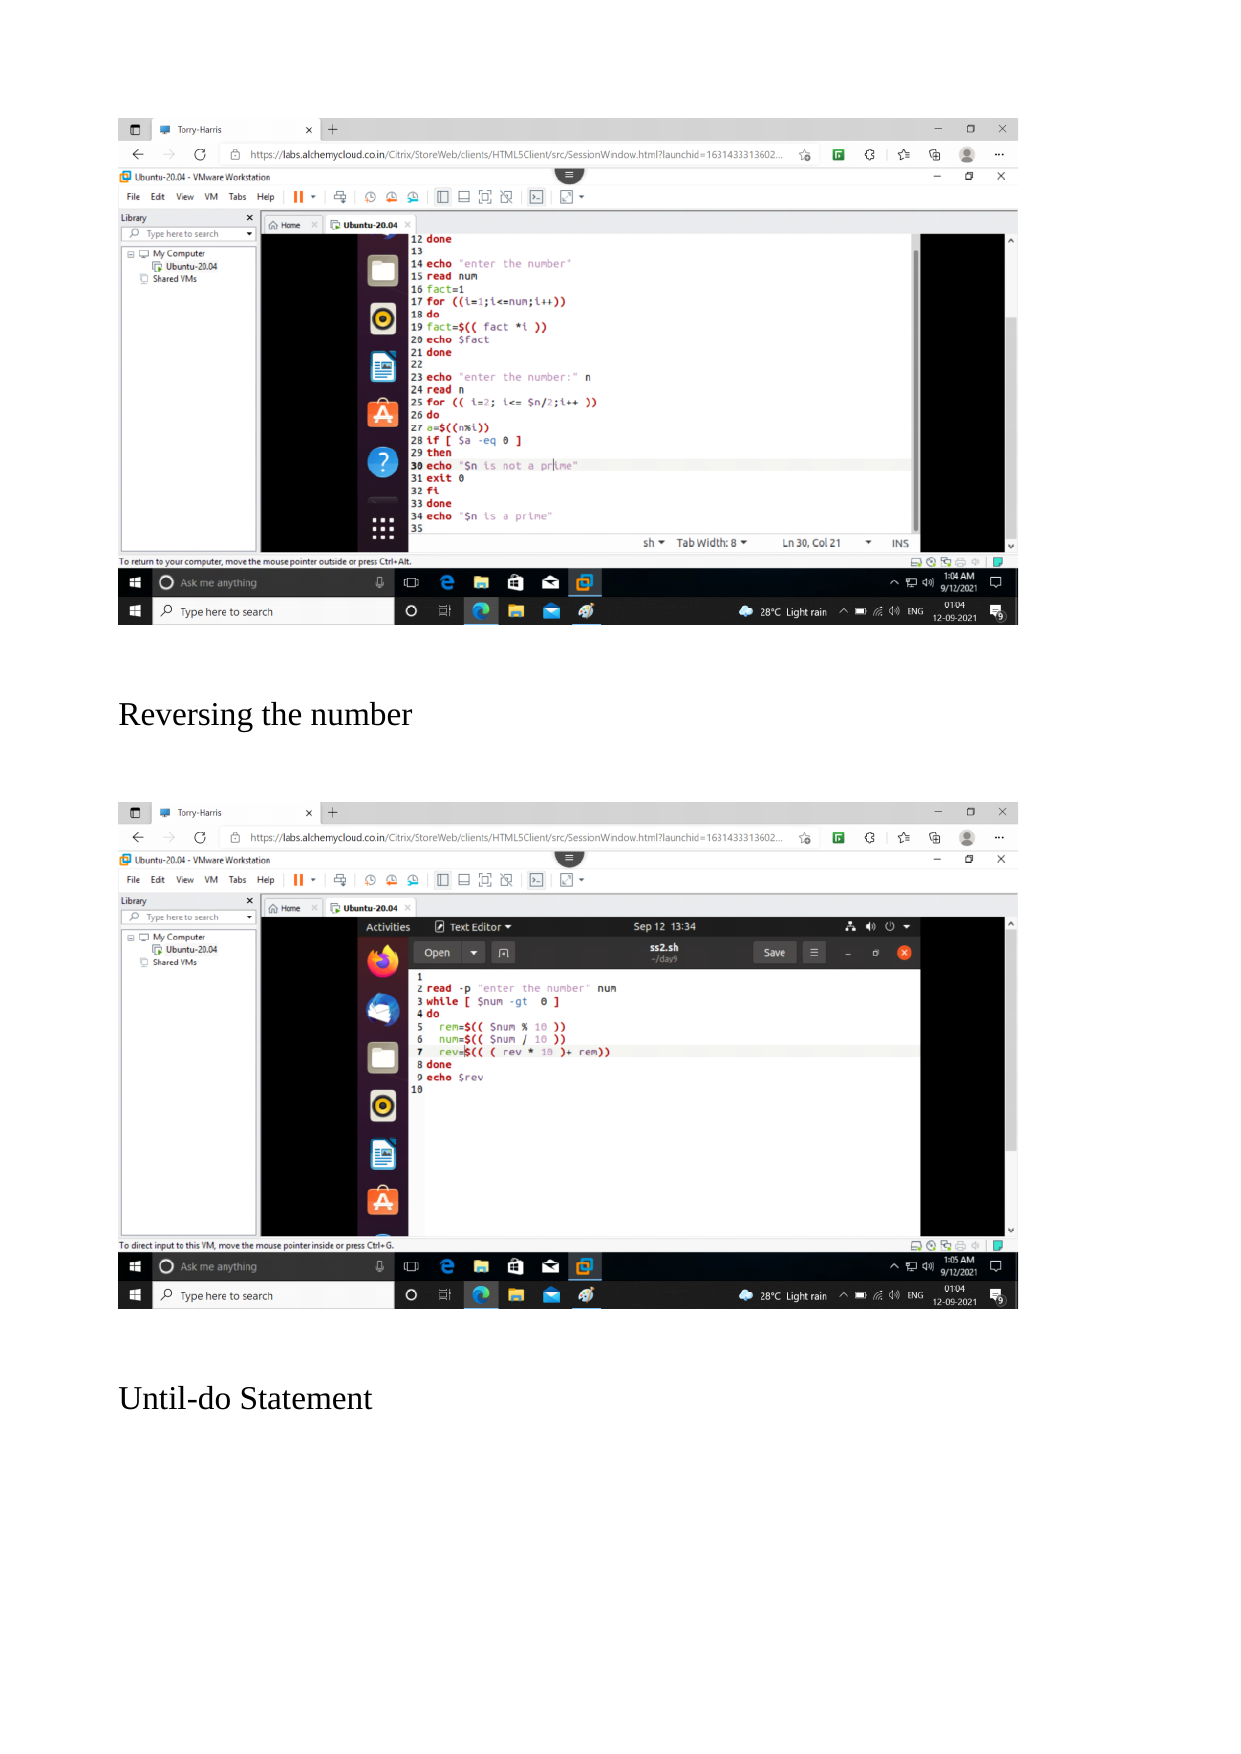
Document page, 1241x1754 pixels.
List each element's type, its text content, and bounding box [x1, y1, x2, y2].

text Until-do Statement [118, 1378, 1122, 1416]
text Reversing the number [118, 694, 1122, 732]
